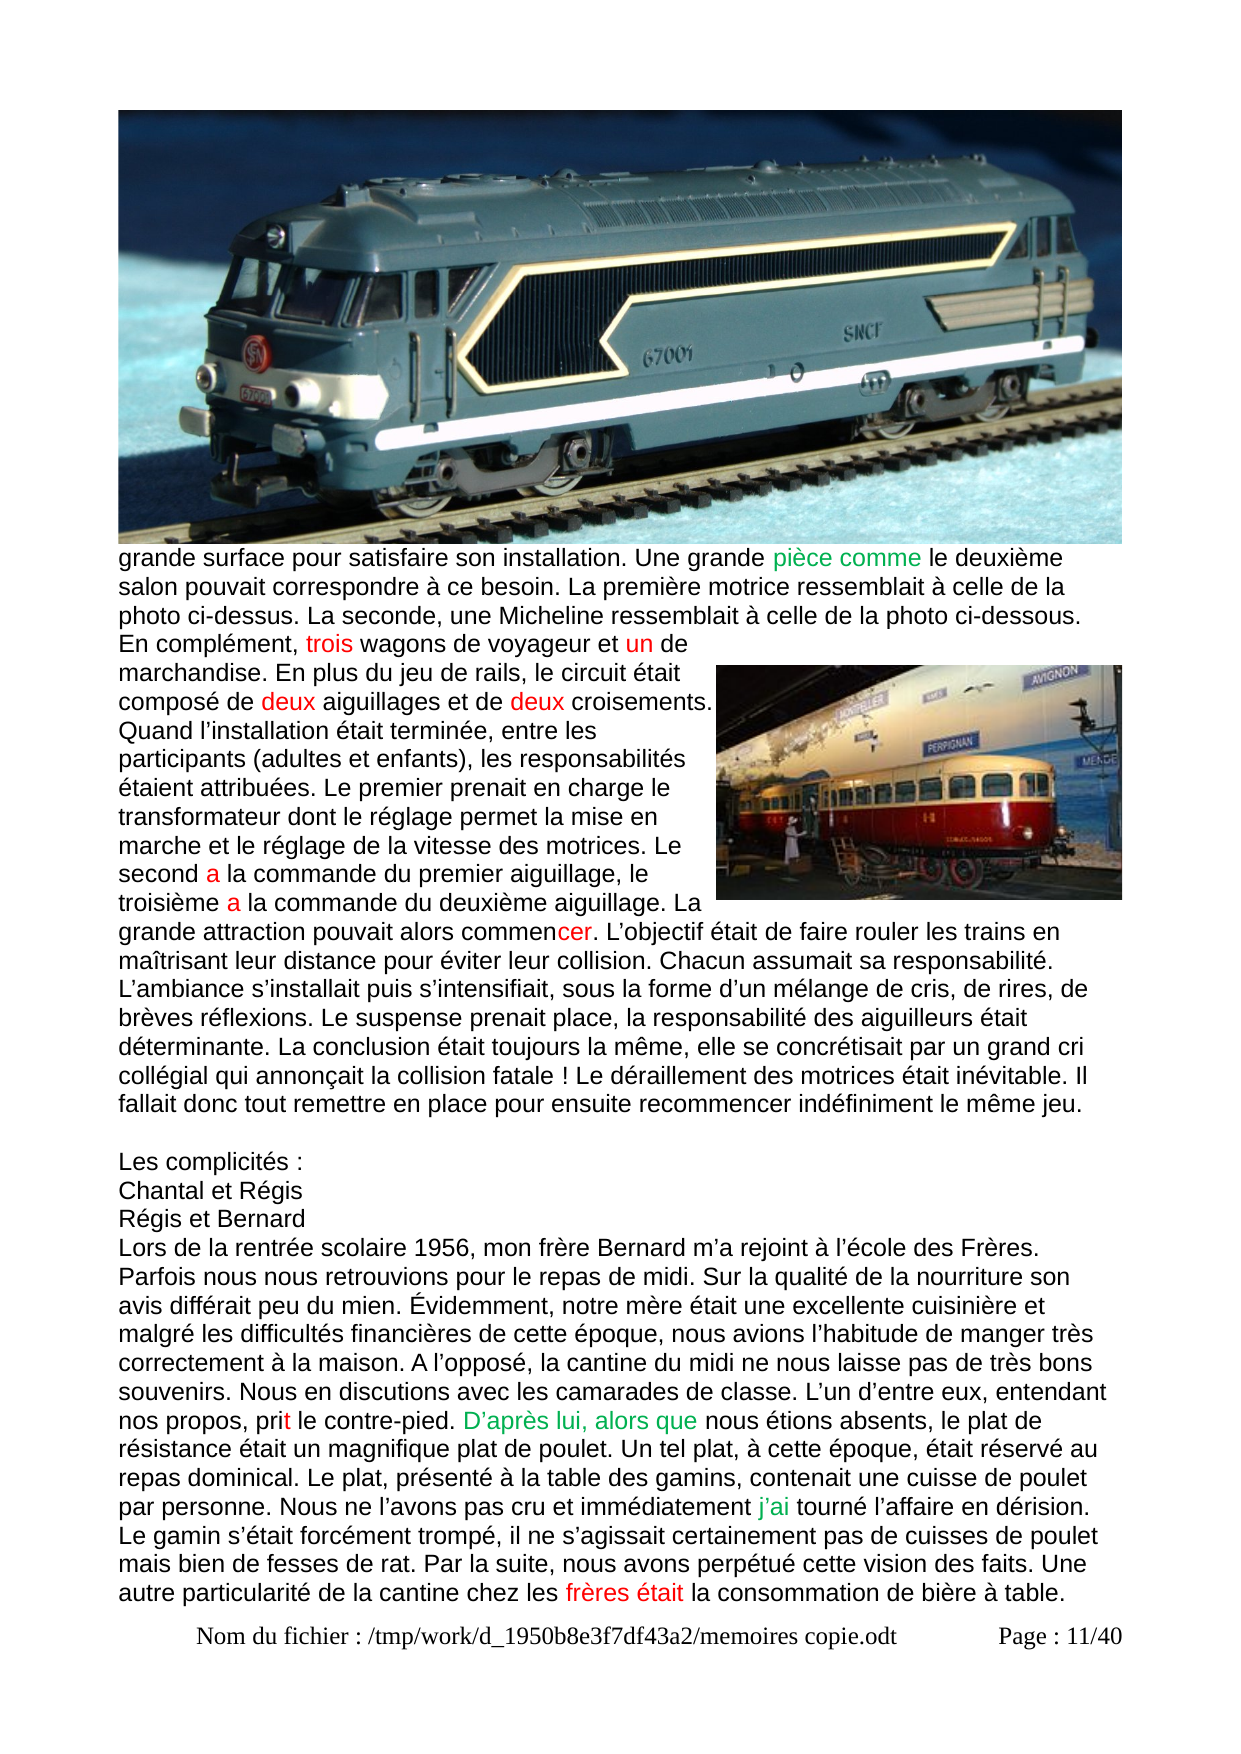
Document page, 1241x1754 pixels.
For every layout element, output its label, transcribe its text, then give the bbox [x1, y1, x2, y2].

text Illustration 20: Micheline XM 5005 Est (type 22) - Source Wikipédia [716, 699, 1122, 722]
text grande surface pour satisfaire son installation. Une grande pièce comme le deuxième salon pouvait correspondre à ce besoin. La première motrice ressemblait à celle de la photo ci-dessus. La seconde, une Micheline ressemblait à celle de la photo ci-dessous. [118, 601, 1122, 687]
text Régis et Bernard [118, 1262, 1122, 1291]
text Les complicités : [118, 1204, 1122, 1233]
text grande surface pour satisfaire son installation. Une grande pièce comme le deuxième salon pouvait correspondre à ce besoin. La première motrice ressemblait à celle de la photo ci-dessus. La seconde, une Micheline ressemblait à celle de la photo ci-dessous. [118, 132, 1122, 145]
text Chantal et Régis [118, 1233, 1122, 1262]
text Le troisième, le train électrique JEP à l’échelle I (écartement : 45 mm), nécessite une [118, 104, 1122, 132]
text En complément, trois wagons de voyageur et un de marchandise. En plus du jeu de rails, le circuit était composé de deux aiguillages et de deux croisements. Quand l’installation était terminée, entre les participants (adultes et enfants), les responsabilités étaient attribuées. Le premier prenait en charge le transformateur dont le réglage permet la mise en marche et le réglage de la vitesse des motrices. Le second a la commande du premier aiguillage, le troisième a la commande du deuxième aiguillage. La grande attraction pouvait alors commencer. L’objectif était de faire rouler les trains en maîtrisant leur distance pour éviter leur collision. Chacun assumait sa responsabilité. L’ambiance s’installait puis s’intensifiait, sous la forme d’un mélange de cris, de rires, de brèves réflexions. Le suspense prenait place, la responsabilité des aiguilleurs était déterminante. La conclusion était toujours la même, elle se concrétisait par un grand cri collégial qui annonçait la collision fatale ! Le déraillement des motrices était inévitable. Il fallait donc tout remettre en place pour ensuite recommencer indéfiniment le même jeu. [118, 687, 1122, 1176]
text Illustration 19: Reproduction d'une BB 67000 par Jouef en 1964. Source : Wikipédia [118, 145, 1122, 168]
text Lors de la rentrée scolaire 1956, mon frère Bernard m’a rejoint à l’école des Frères. Parfois nous nous retrouvions pour le repas de midi. Sur la qualité de la nourriture son avis différait peu du mien. Évidemment, notre mère était une excellente cuisinière et malgré les difficultés financières de cette époque, nous avions l’habitude de manger très correctement à la maison. A l’opposé, la cantine du midi ne nous laisse pas de très bons souvenirs. Nous en discutions avec les camarades de classe. L’un d’entre eux, entendant nos propos, prit le contre-pied. D’après lui, alors que nous étions absents, le plat de résistance était un magnifique plat de poulet. Un tel plat, à cette époque, était réservé au repas dominical. Le plat, présenté à la table des gamins, contenait une cuisse de poulet par personne. Nous ne l’avons pas cru et immédiatement j’ai tourné l’affaire en dérision. Le gamin s’était forcément trompé, il ne s’agissait certainement pas de cuisses de poulet mais bien de fesses de rat. Par la suite, nous avons perpétué cette vision des faits. Une autre particularité de la cantine chez les frères était la consommation de bière à table. Paradoxalement, dès l’âge de six ans les gamins s’habituaient à la consommation de cette boisson alcoolisée ! [118, 1291, 1122, 1578]
